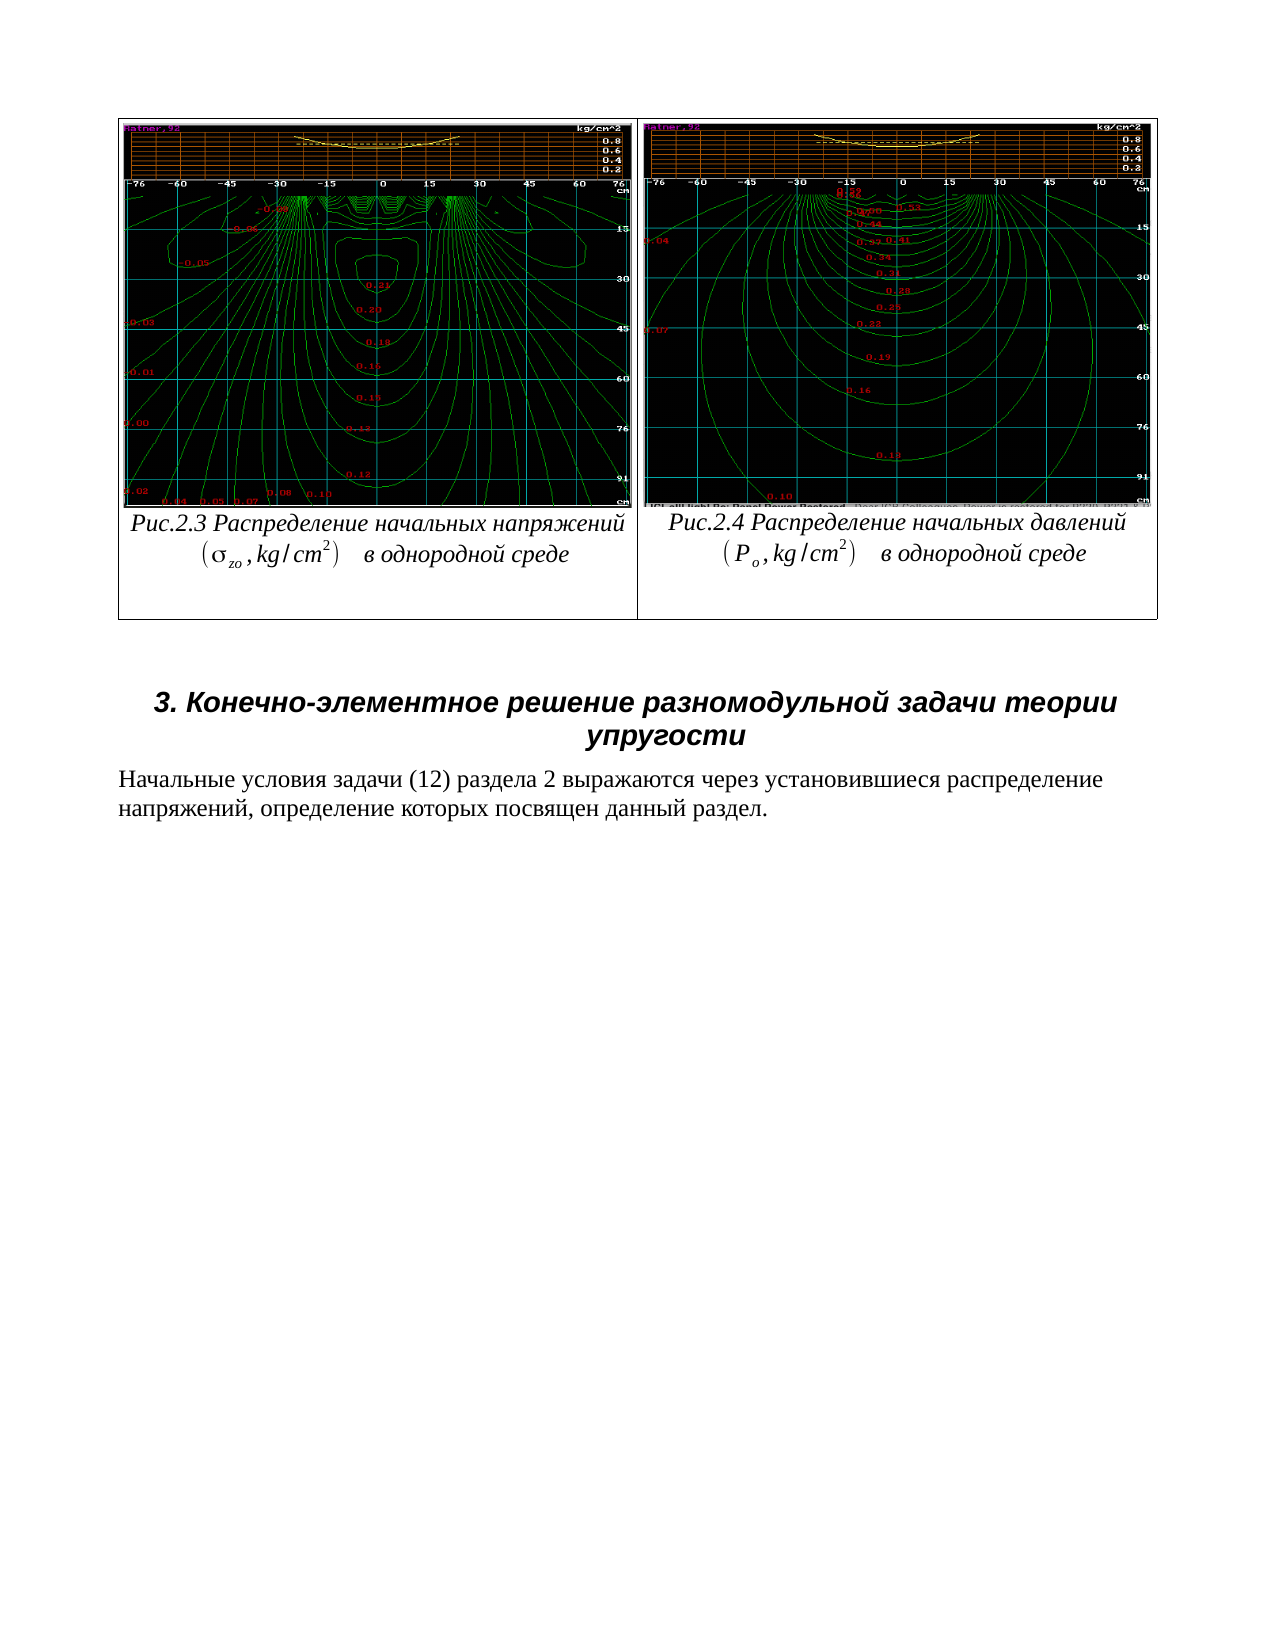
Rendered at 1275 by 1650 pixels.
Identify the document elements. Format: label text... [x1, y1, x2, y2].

table_header [638, 119, 1157, 618]
subtitle 3. Конечно-элементное решение разномодульной задачи теории упругости [118, 685, 1157, 752]
picture [643, 123, 1152, 507]
table_header [119, 119, 637, 618]
text Начальные условия задачи (12) раздела 2 выражаются через установившиеся распределение напряжений, определение которых посвящен данный раздел. [118, 764, 1157, 822]
picture [123, 123, 632, 508]
